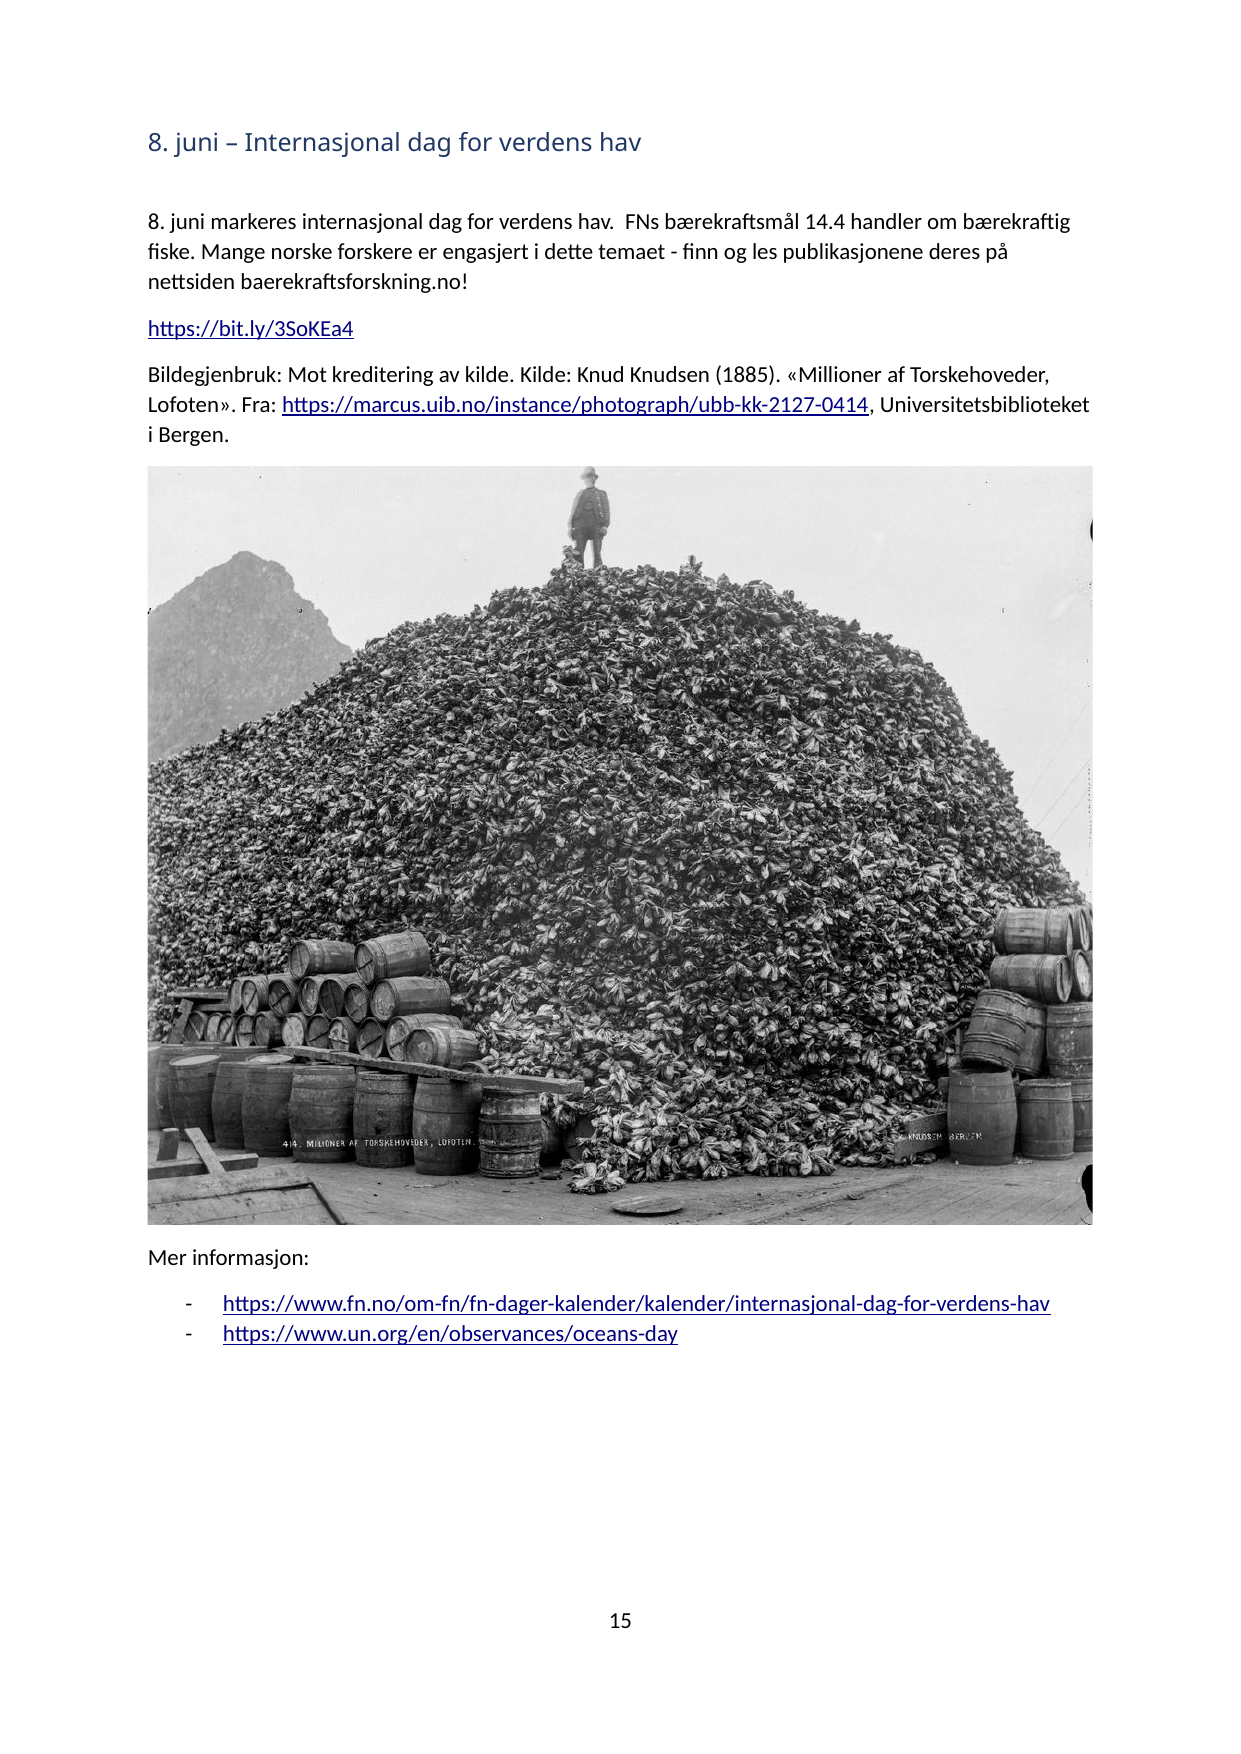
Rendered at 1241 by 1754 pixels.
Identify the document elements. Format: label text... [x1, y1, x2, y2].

subtitle 8. juni – Internasjonal dag for verdens hav [148, 124, 1093, 158]
text Bildegjenbruk: Mot kreditering av kilde. Kilde: Knud Knudsen (1885). «Millioner af Torskehoveder, Lofoten». Fra: https://marcus.uib.no/instance/photograph/ubb-kk-2127-0414, Universitetsbiblioteket i Bergen. [148, 360, 1093, 448]
list https://www.un.org/en/observances/oceans-day [185, 1319, 1093, 1347]
text 8. juni markeres internasjonal dag for verdens hav. FNs bærekraftsmål 14.4 handler om bærekraftig fiske. Mange norske forskere er engasjert i dette temaet - finn og les publikasjonene deres på nettsiden baerekraftsforskning.no! [148, 207, 1093, 295]
list https://www.fn.no/om-fn/fn-dager-kalender/kalender/internasjonal-dag-for-verdens-hav [185, 1289, 1093, 1318]
text Mer informasjon: [148, 1243, 1093, 1271]
text https://bit.ly/3SoKEa4 [148, 314, 1093, 342]
